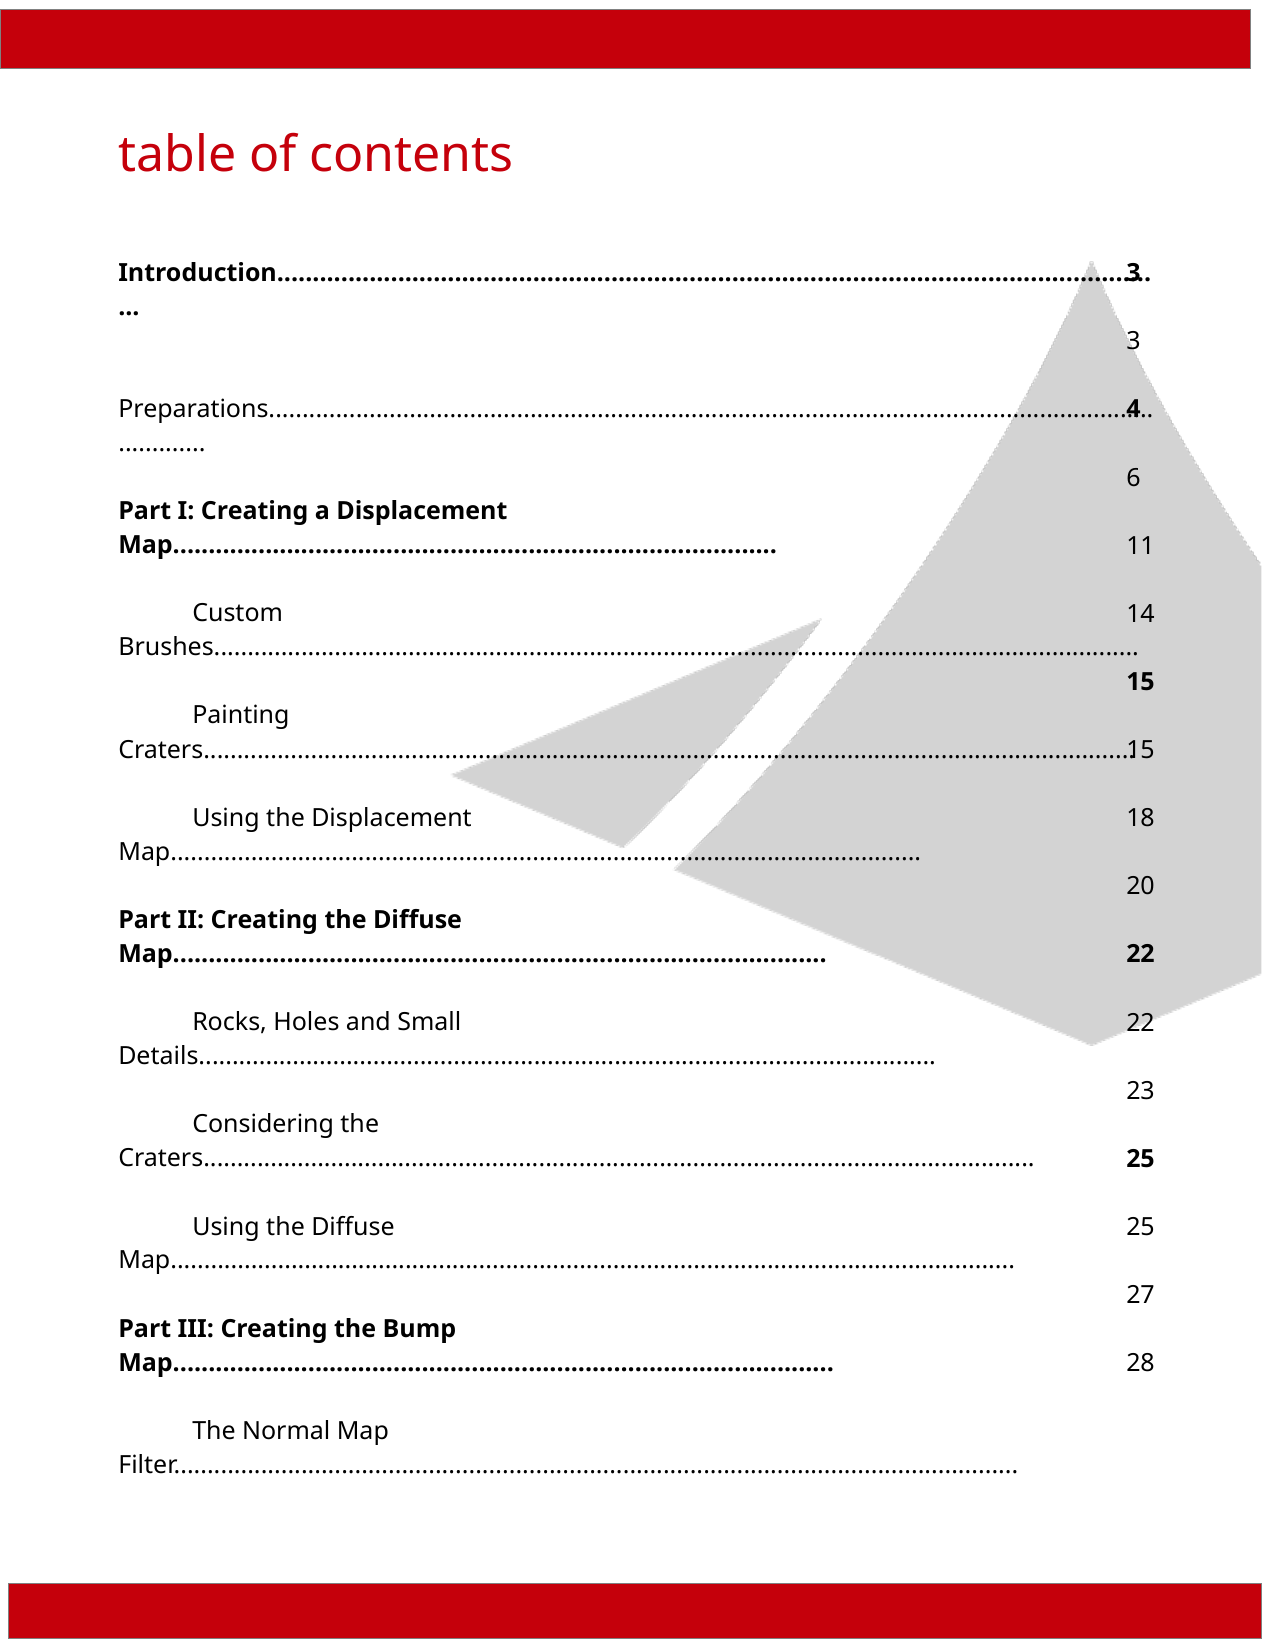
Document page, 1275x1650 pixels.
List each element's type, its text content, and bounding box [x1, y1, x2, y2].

text Using the Displacement Map................................................................................................................ [118, 799, 428, 867]
text Rocks, Holes and Small Details.............................................................................................................. [118, 1004, 1157, 1072]
text Custom Brushes.......................................................................................................................................... [118, 595, 428, 663]
list now look similar to Figure 24. If it does not, feel free to undo and [428, 232, 1262, 1066]
text The Normal Map Filter.............................................................................................................................. [118, 1412, 1157, 1481]
text Part II: Creating the Diffuse Map............................................................................................ [118, 902, 428, 970]
text Introduction.............................................................................................................................. [118, 254, 428, 322]
text Considering the Craters............................................................................................................................ [118, 1106, 1157, 1174]
text Part III: Creating the Bump Map............................................................................................. [118, 1310, 1157, 1378]
text Part I: Creating a Displacement Map..................................................................................... [118, 493, 428, 561]
text Painting Craters........................................................................................................................................... [118, 697, 428, 765]
text Using the Diffuse Map.............................................................................................................................. [118, 1208, 1157, 1276]
text Preparations................................................................................................................................................. [118, 357, 428, 459]
text table of contents [118, 118, 1157, 186]
